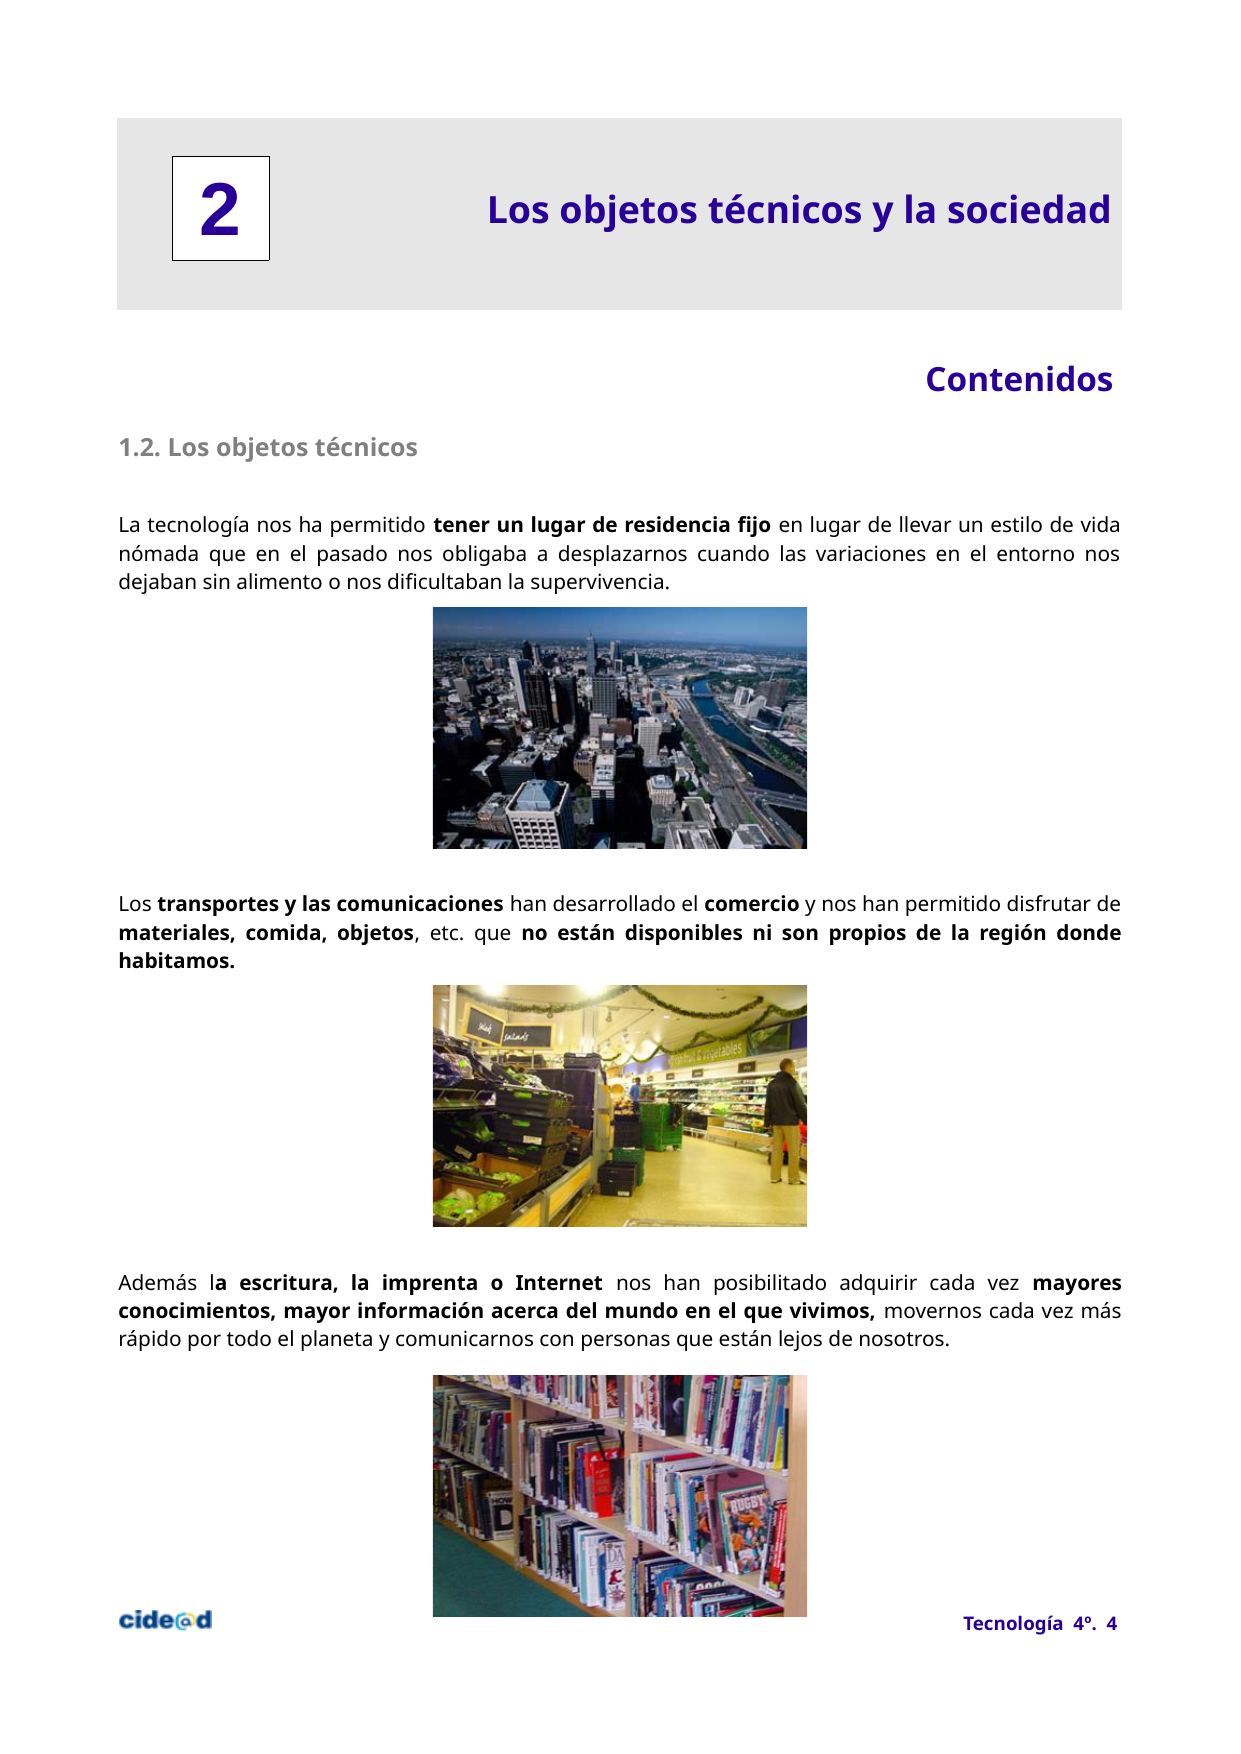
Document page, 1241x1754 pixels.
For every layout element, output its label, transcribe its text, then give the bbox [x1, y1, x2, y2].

text Además la escritura, la imprenta o Internet nos han posibilitado adquirir cada vez mayores conocimientos, mayor información acerca del mundo en el que vivimos, movernos cada vez más rápido por todo el planeta y comunicarnos con personas que están lejos de nosotros. [118, 1268, 1122, 1353]
table_header Los objetos técnicos y la sociedad [117, 118, 1122, 310]
text Contenidos [118, 356, 1122, 401]
picture [432, 607, 808, 849]
picture [432, 1375, 808, 1617]
text 1.2. Los objetos técnicos [118, 430, 1122, 464]
text La tecnología nos ha permitido tener un lugar de residencia fijo en lugar de llevar un estilo de vida nómada que en el pasado nos obligaba a desplazarnos cuando las variaciones en el entorno nos dejaban sin alimento o nos dificultaban la supervivencia. [118, 511, 1122, 596]
picture [118, 1610, 212, 1632]
text Los transportes y las comunicaciones han desarrollado el comercio y nos han permitido disfrutar de materiales, comida, objetos, etc. que no están disponibles ni son propios de la región donde habitamos. [118, 889, 1122, 974]
picture [432, 985, 808, 1227]
